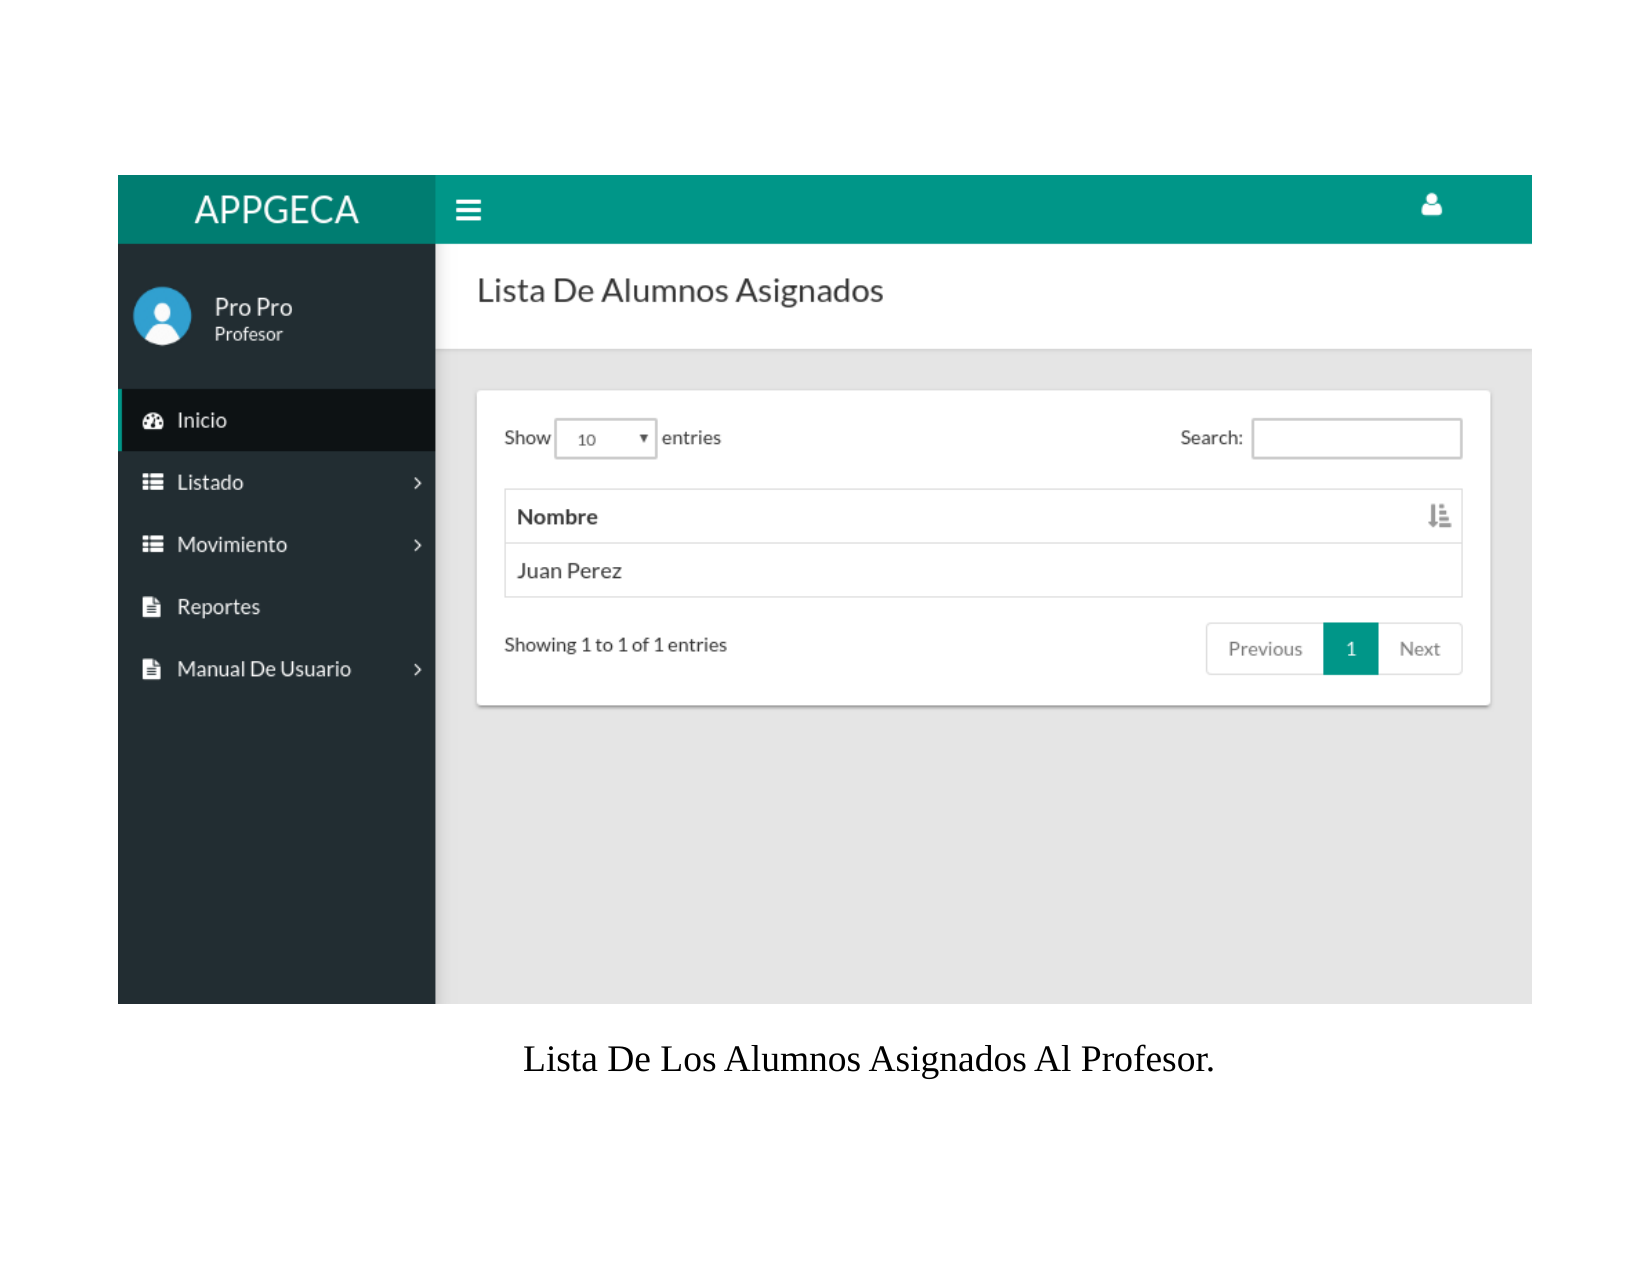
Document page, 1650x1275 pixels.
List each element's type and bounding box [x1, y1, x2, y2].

picture [118, 175, 1532, 1004]
